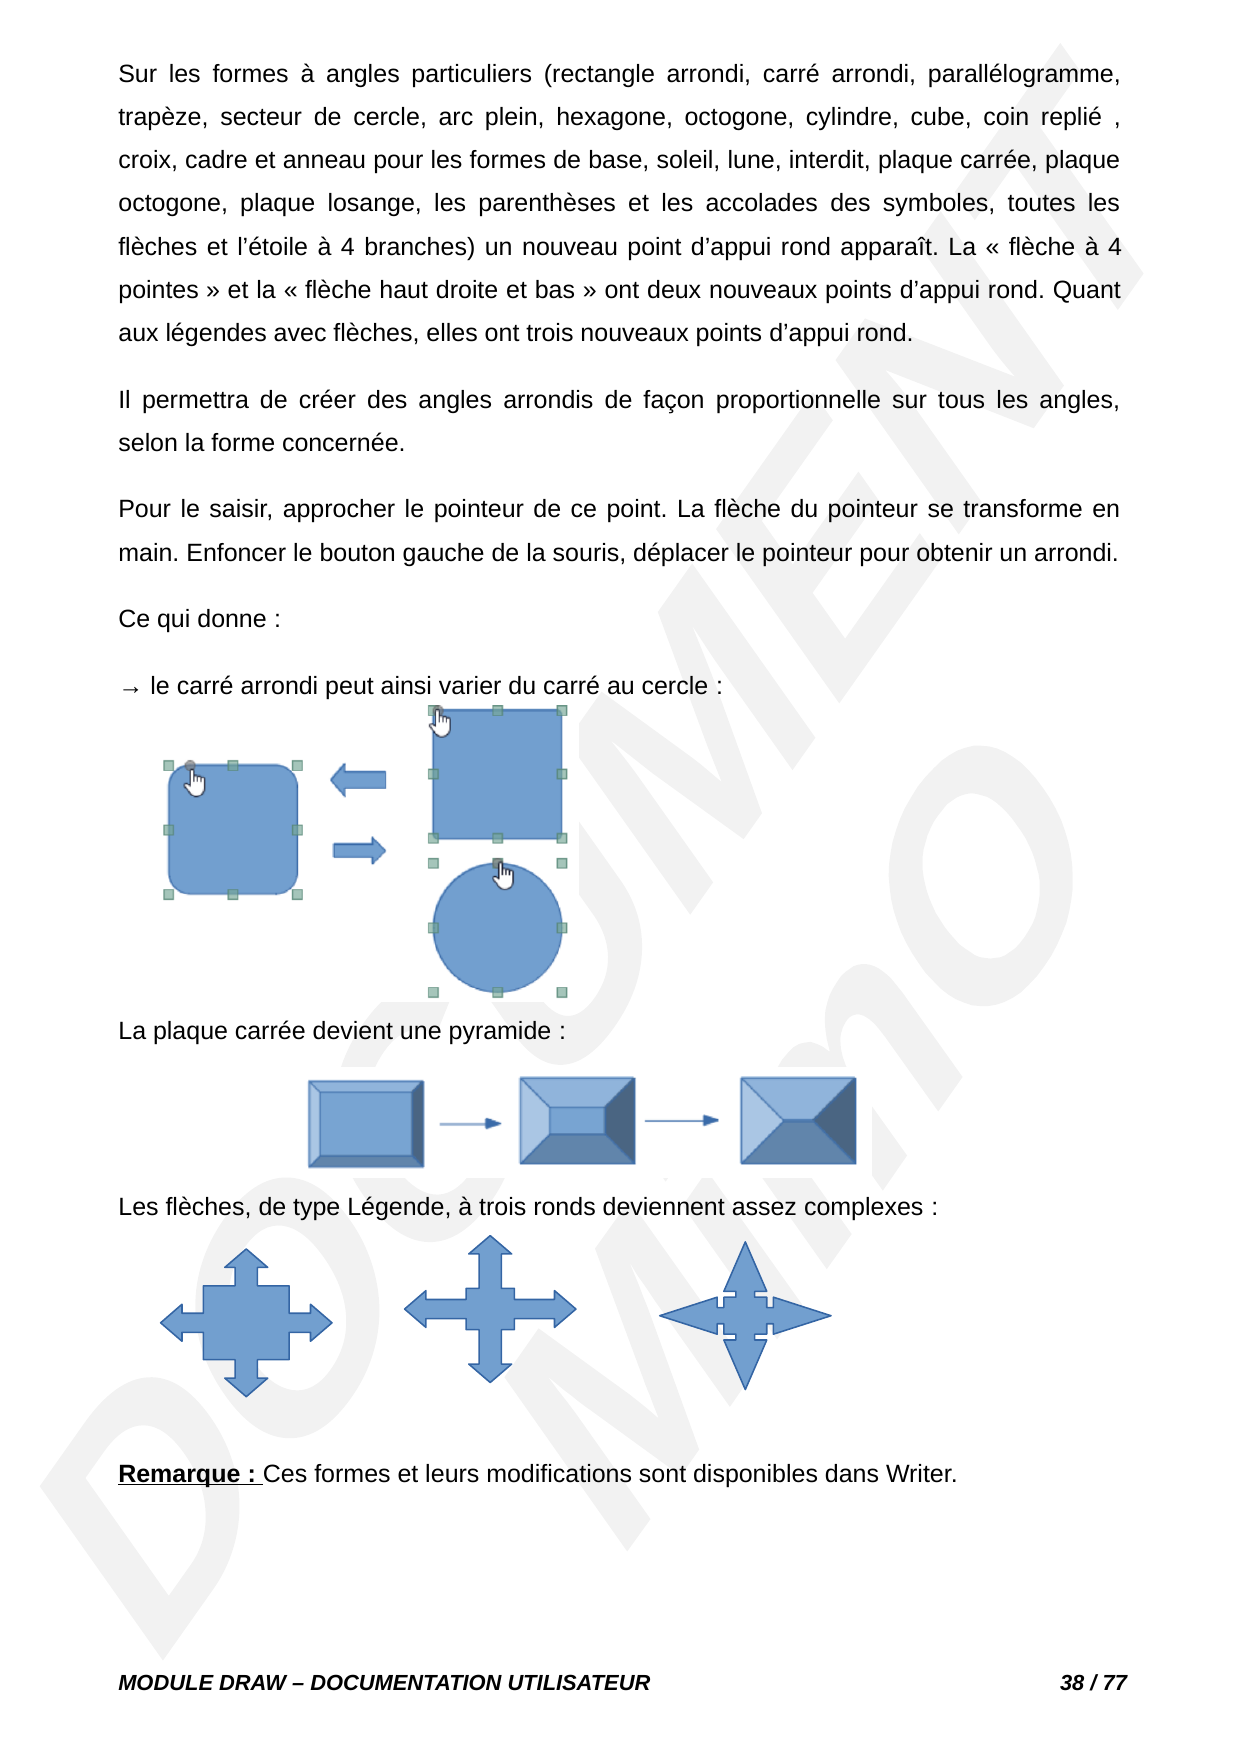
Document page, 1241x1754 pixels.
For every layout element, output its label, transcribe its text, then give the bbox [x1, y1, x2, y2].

text Les flèches, de type Légende, à trois ronds deviennent assez complexes : [118, 1083, 1122, 1221]
text La plaque carrée devient une pyramide : [118, 738, 1122, 1045]
picture [151, 705, 579, 1002]
text Sur les formes à angles particuliers (rectangle arrondi, carré arrondi, parallélogramme, trapèze, secteur de cercle, arc plein, hexagone, octogone, cylindre, cube, coin replié , croix, cadre et anneau pour les formes de base, soleil, lune, interdit, plaque carrée, plaque octogone, plaque losange, les parenthèses et les accolades des symboles, toutes les flèches et l’étoile à 4 branches) un nouveau point d’appui rond apparaît. La « flèche à 4 pointes » et la « flèche haut droite et bas » ont deux nouveaux points d’appui rond. Quant aux légendes avec flèches, elles ont trois nouveaux points d’appui rond. [118, 59, 1122, 347]
text Pour le saisir, approcher le pointeur de ce point. La flèche du pointeur se transforme en main. Enfoncer le bouton gauche de la souris, déplacer le pointeur pour obtenir un arrondi. [118, 494, 1122, 566]
picture [298, 1067, 872, 1178]
text → le carré arrondi peut ainsi varier du carré au cercle : [118, 671, 1122, 700]
text Remarque : Ces formes et leurs modifications sont disponibles dans Writer. [118, 1459, 1122, 1488]
text Il permettra de créer des angles arrondis de façon proportionnelle sur tous les angles, selon la forme concernée. [118, 384, 1122, 456]
text Ce qui donne : [118, 604, 1122, 633]
